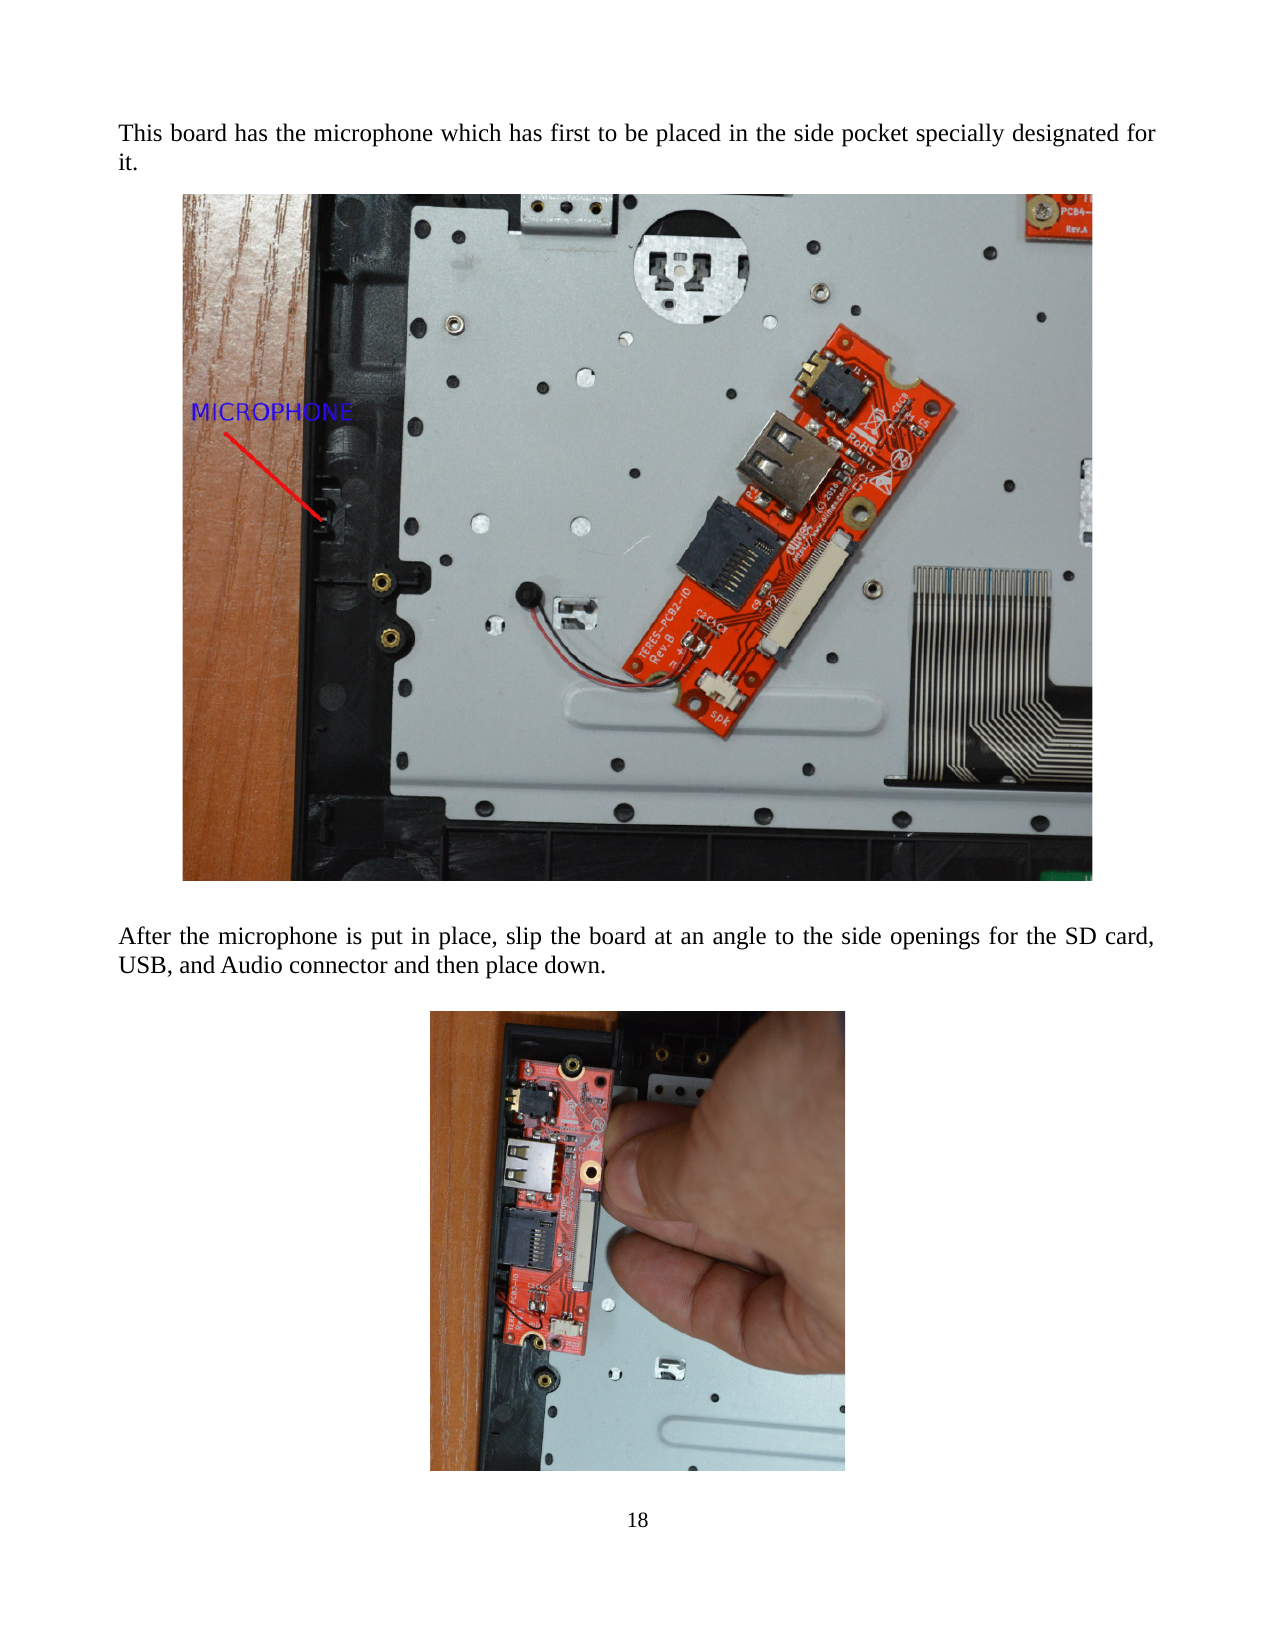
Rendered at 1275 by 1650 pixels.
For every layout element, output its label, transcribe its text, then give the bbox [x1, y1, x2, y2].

text This board has the microphone which has first to be placed in the side pocket specially designated for it. [118, 118, 1157, 176]
text After the microphone is put in place, slip the board at an angle to the side openings for the SD card, USB, and Audio connector and then place down. [118, 921, 1157, 979]
picture [430, 1011, 846, 1471]
picture [182, 194, 1093, 881]
